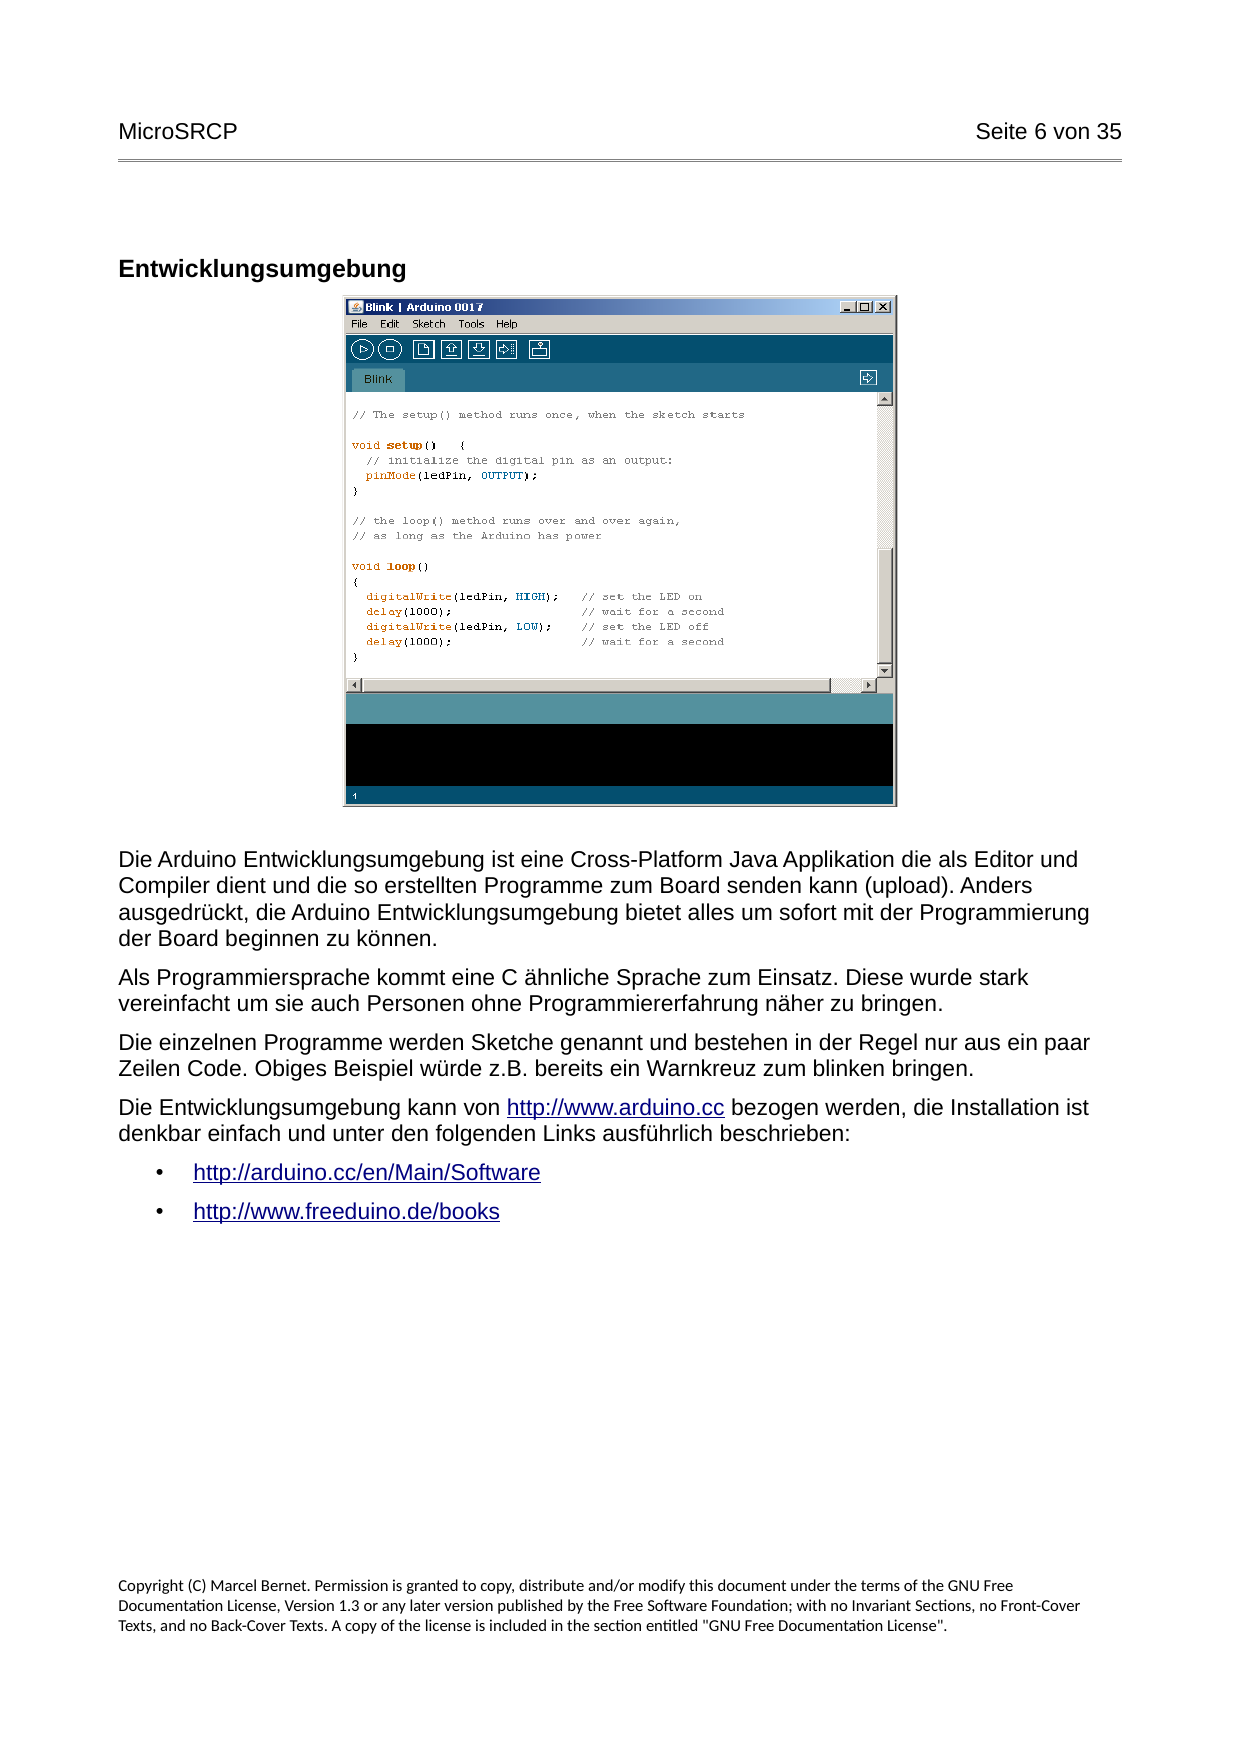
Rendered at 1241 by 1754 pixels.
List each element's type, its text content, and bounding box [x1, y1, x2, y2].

list http://www.freeduino.de/books [156, 1198, 1122, 1224]
subtitle Entwicklungsumgebung [118, 254, 1122, 283]
text Die einzelnen Programme werden Sketche genannt und bestehen in der Regel nur aus ein paar Zeilen Code. Obiges Beispiel würde z.B. bereits ein Warnkreuz zum blinken bringen. [118, 1029, 1122, 1082]
text Die Arduino Entwicklungsumgebung ist eine Cross-Platform Java Applikation die als Editor und Compiler dient und die so erstellten Programme zum Board senden kann (upload). Anders ausgedrückt, die Arduino Entwicklungsumgebung bietet alles um sofort mit der Programmierung der Board beginnen zu können. [118, 846, 1122, 951]
text Die Entwicklungsumgebung kann von http://www.arduino.cc bezogen werden, die Installation ist denkbar einfach und unter den folgenden Links ausführlich beschrieben: [118, 1094, 1122, 1147]
text Als Programmiersprache kommt eine C ähnliche Sprache zum Einsatz. Diese wurde stark vereinfacht um sie auch Personen ohne Programmiererfahrung näher zu bringen. [118, 964, 1122, 1016]
list http://arduino.cc/en/Main/Software [156, 1159, 1122, 1186]
picture [342, 295, 898, 807]
